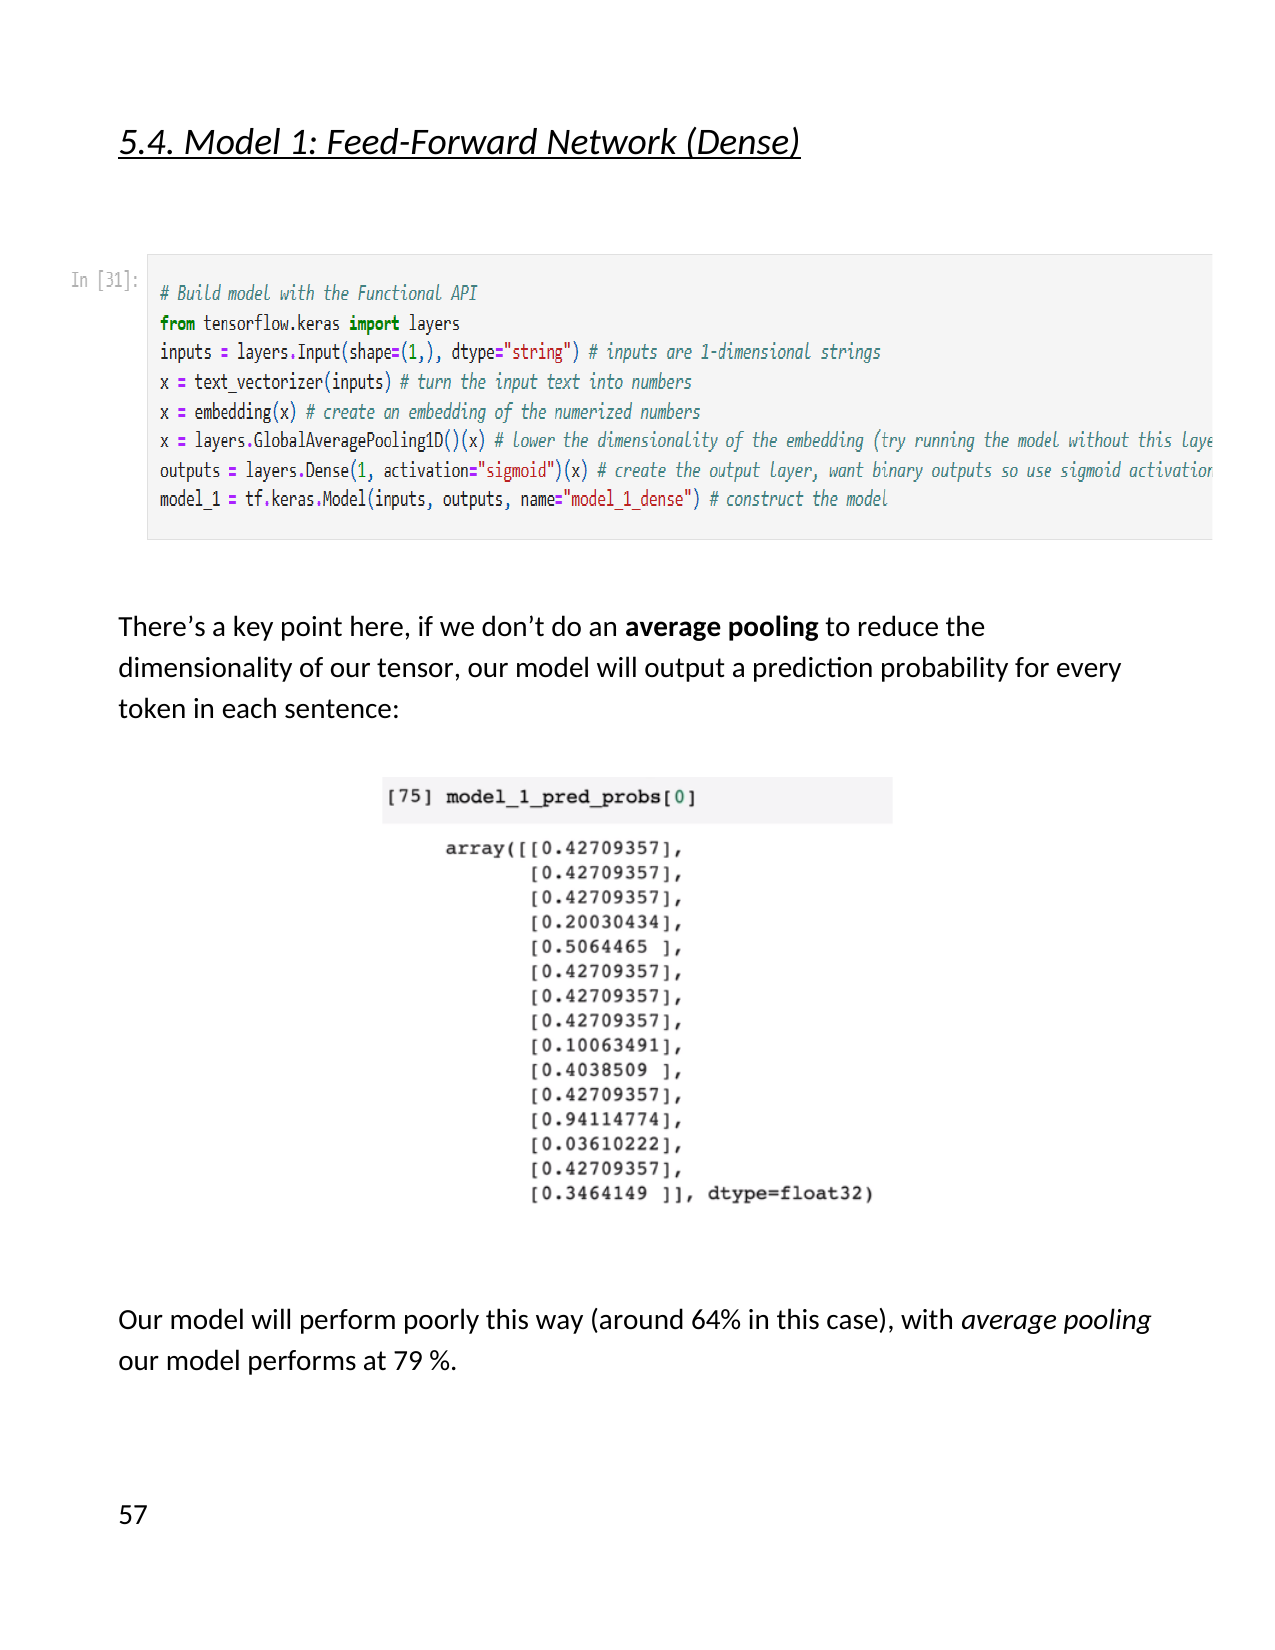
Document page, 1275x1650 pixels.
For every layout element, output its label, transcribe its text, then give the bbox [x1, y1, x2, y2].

text Our model will perform poorly this way (around 64% in this case), with average pooling our model performs at 79 %. [118, 1301, 1157, 1378]
subtitle 5.4. Model 1: Feed-Forward Network (Dense) [118, 118, 1157, 164]
picture [382, 777, 893, 1228]
picture [62, 247, 1213, 548]
text There’s a key point here, if we don’t do an average pooling to reduce the dimensionality of our tensor, our model will output a prediction probability for every token in each sentence: [118, 608, 1157, 726]
